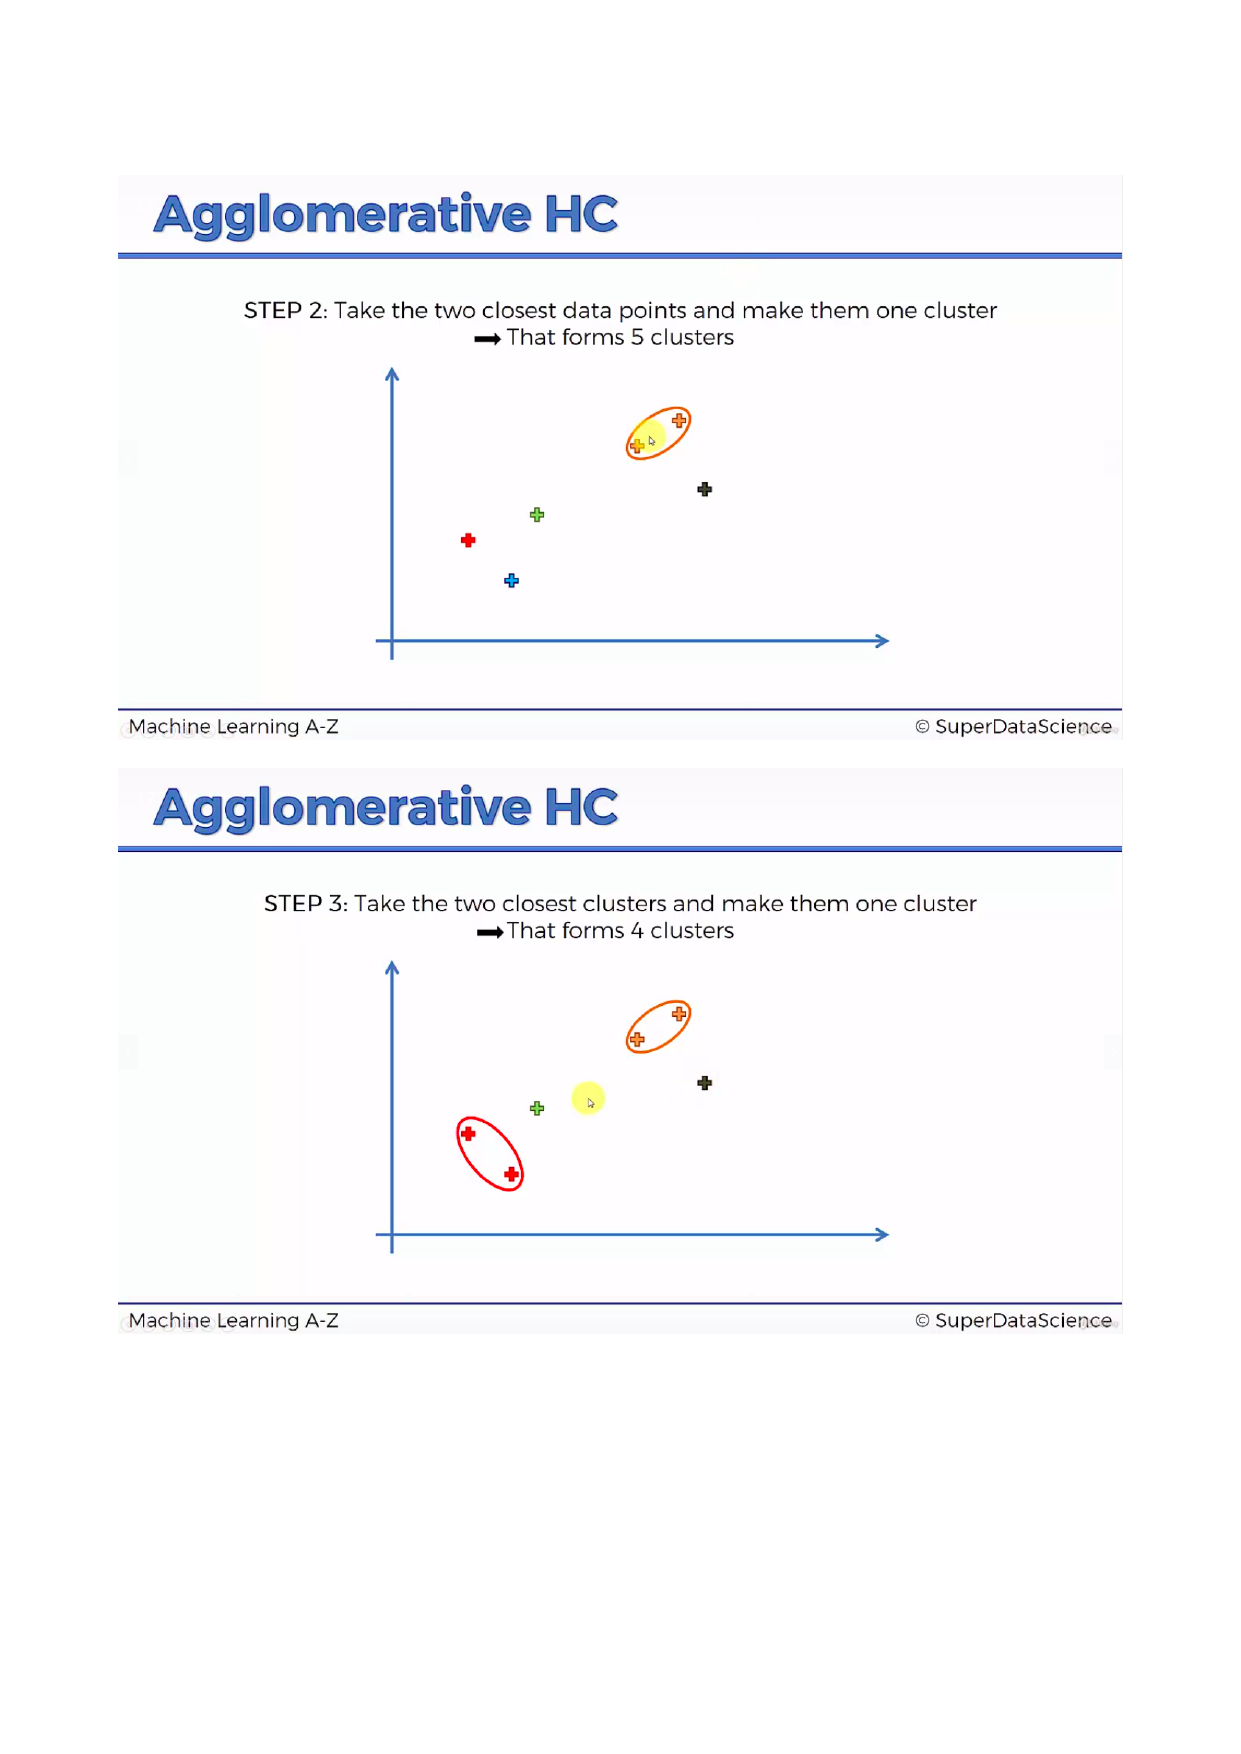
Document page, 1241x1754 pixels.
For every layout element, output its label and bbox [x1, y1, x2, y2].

picture [118, 175, 1123, 740]
picture [118, 768, 1123, 1334]
